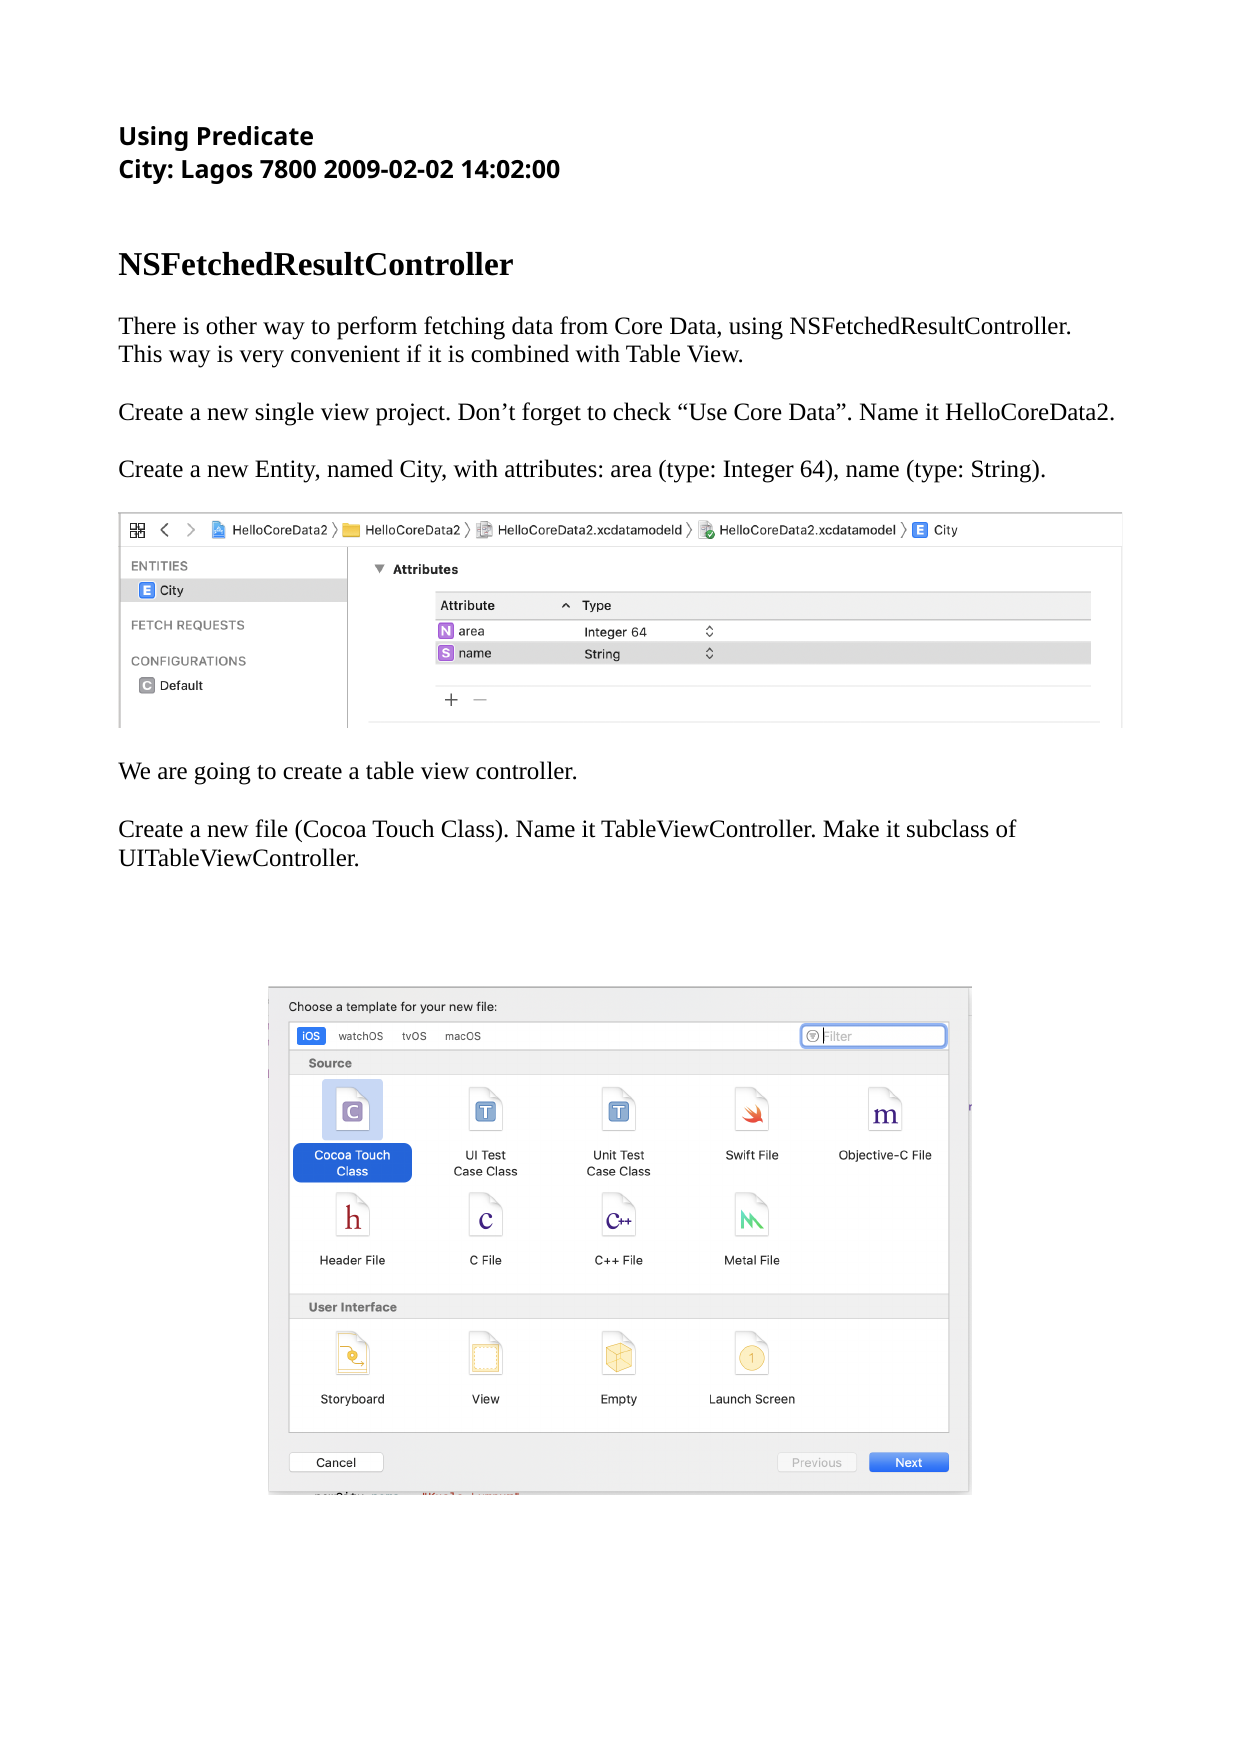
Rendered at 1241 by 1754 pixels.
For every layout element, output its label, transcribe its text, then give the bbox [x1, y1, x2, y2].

picture [268, 986, 972, 1495]
text There is other way to perform fetching data from Core Data, using NSFetchedResultController. This way is very convenient if it is combined with Table View. [118, 311, 1122, 368]
text Using Predicate [118, 118, 1122, 152]
text City: Lagos 7800 2009-02-02 14:02:00 [118, 152, 1122, 186]
picture [118, 512, 1123, 728]
text Create a new single view project. Don’t forget to check “Use Core Data”. Name it HelloCoreData2. [118, 397, 1122, 426]
text Create a new Entity, named City, with attributes: area (type: Integer 64), name (type: String). [118, 454, 1122, 483]
text We are going to create a table view controller. [118, 756, 1122, 785]
text Create a new file (Cocoa Touch Class). Name it TableViewController. Make it subclass of UITableViewController. [118, 814, 1122, 871]
text NSFetchedResultController [118, 244, 1122, 282]
